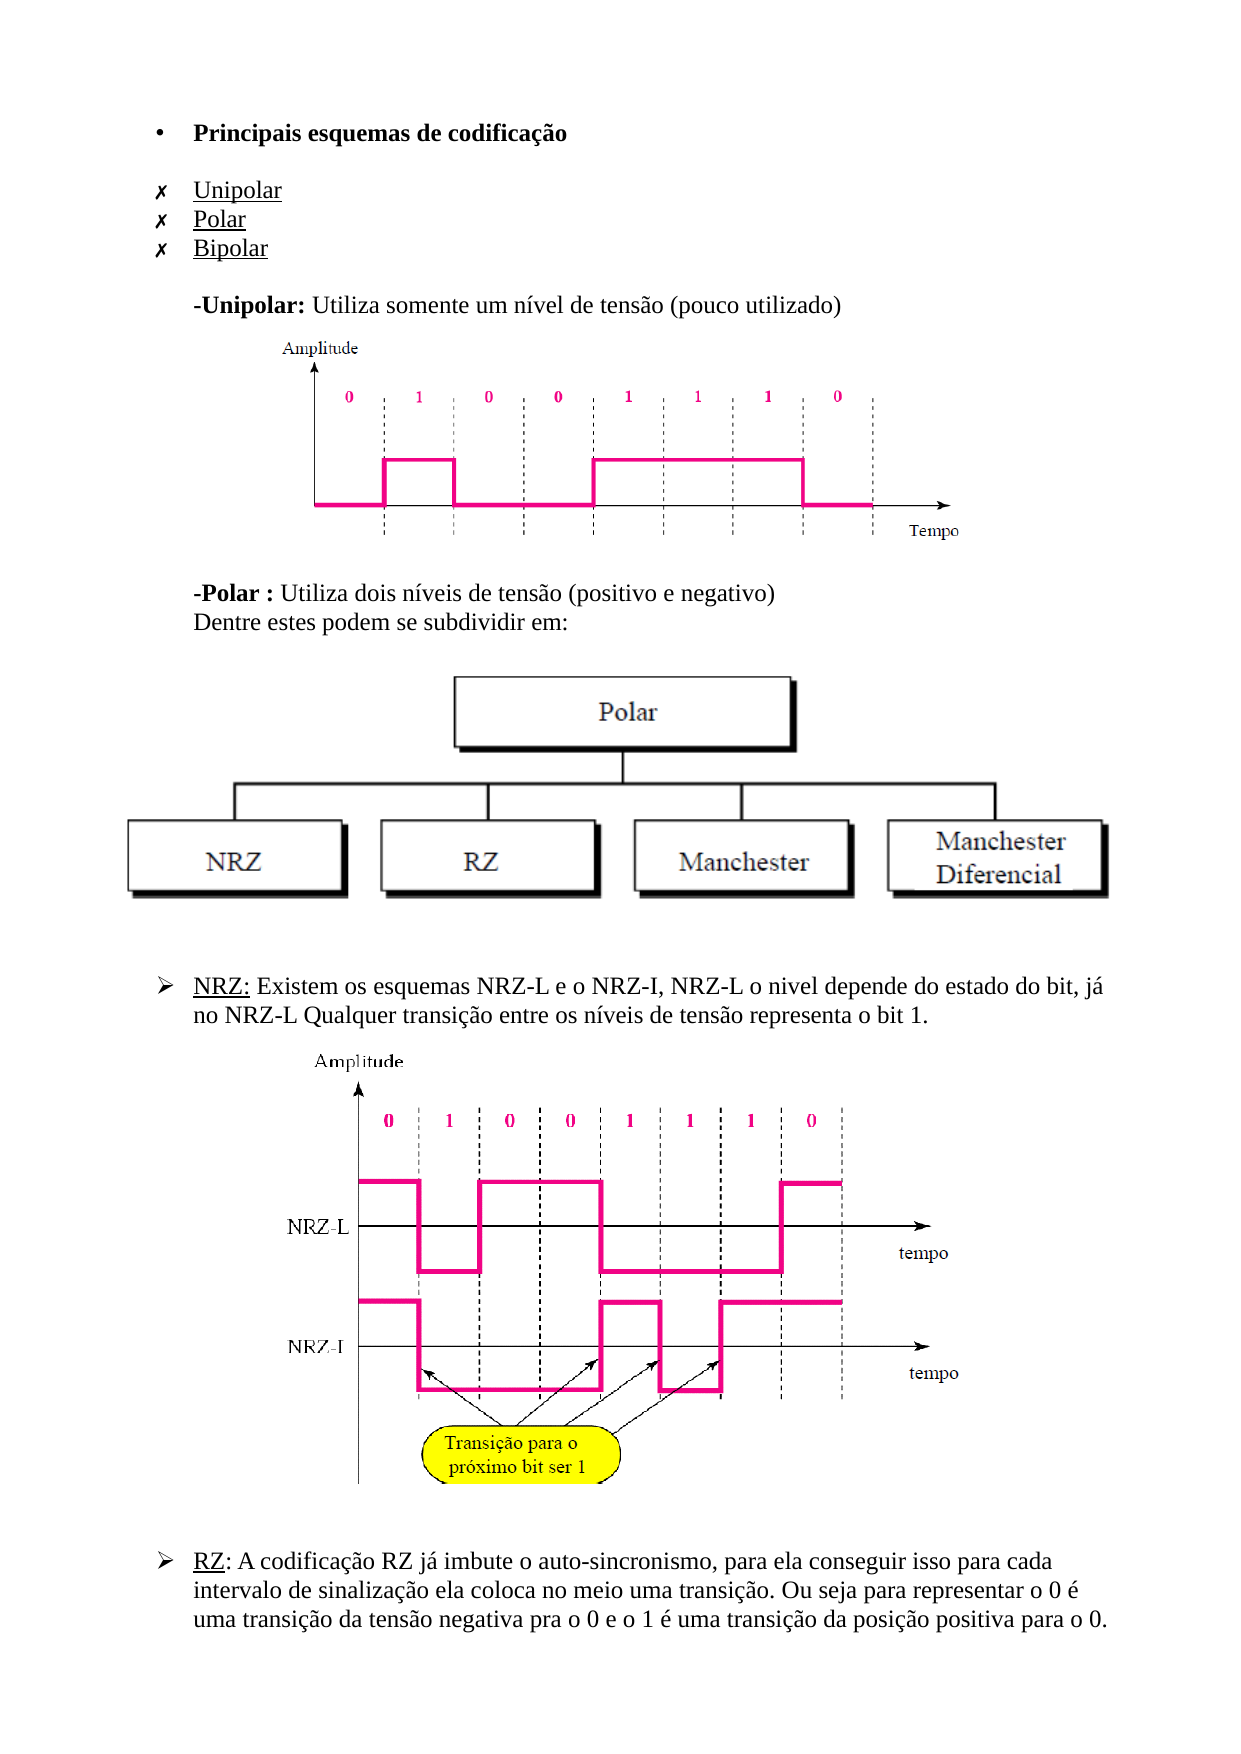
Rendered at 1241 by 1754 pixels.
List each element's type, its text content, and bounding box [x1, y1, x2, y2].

list RZ: A codificação RZ já imbute o auto-sincronismo, para ela conseguir isso para cada intervalo de sinalização ela coloca no meio uma transição. Ou seja para representar o 0 é uma transição da tensão negativa pra o 0 e o 1 é uma transição da posição positiva para o 0. [156, 1546, 1122, 1632]
picture [118, 650, 1123, 914]
text -Unipolar: Utiliza somente um nível de tensão (pouco utilizado) [118, 291, 1122, 319]
list Bipolar [156, 233, 1122, 262]
list Unipolar [156, 176, 1122, 204]
picture [268, 1038, 972, 1491]
list NRZ: Existem os esquemas NRZ-L e o NRZ-I, NRZ-L o nivel depende do estado do bit, já no NRZ-L Qualquer transição entre os níveis de tensão representa o bit 1. [156, 971, 1122, 1029]
list Polar [156, 204, 1122, 233]
text Dentre estes podem se subdividir em: [118, 607, 1122, 636]
picture [274, 339, 966, 561]
list Principais esquemas de codificação [156, 118, 1122, 147]
text -Polar : Utiliza dois níveis de tensão (positivo e negativo) [118, 578, 1122, 607]
